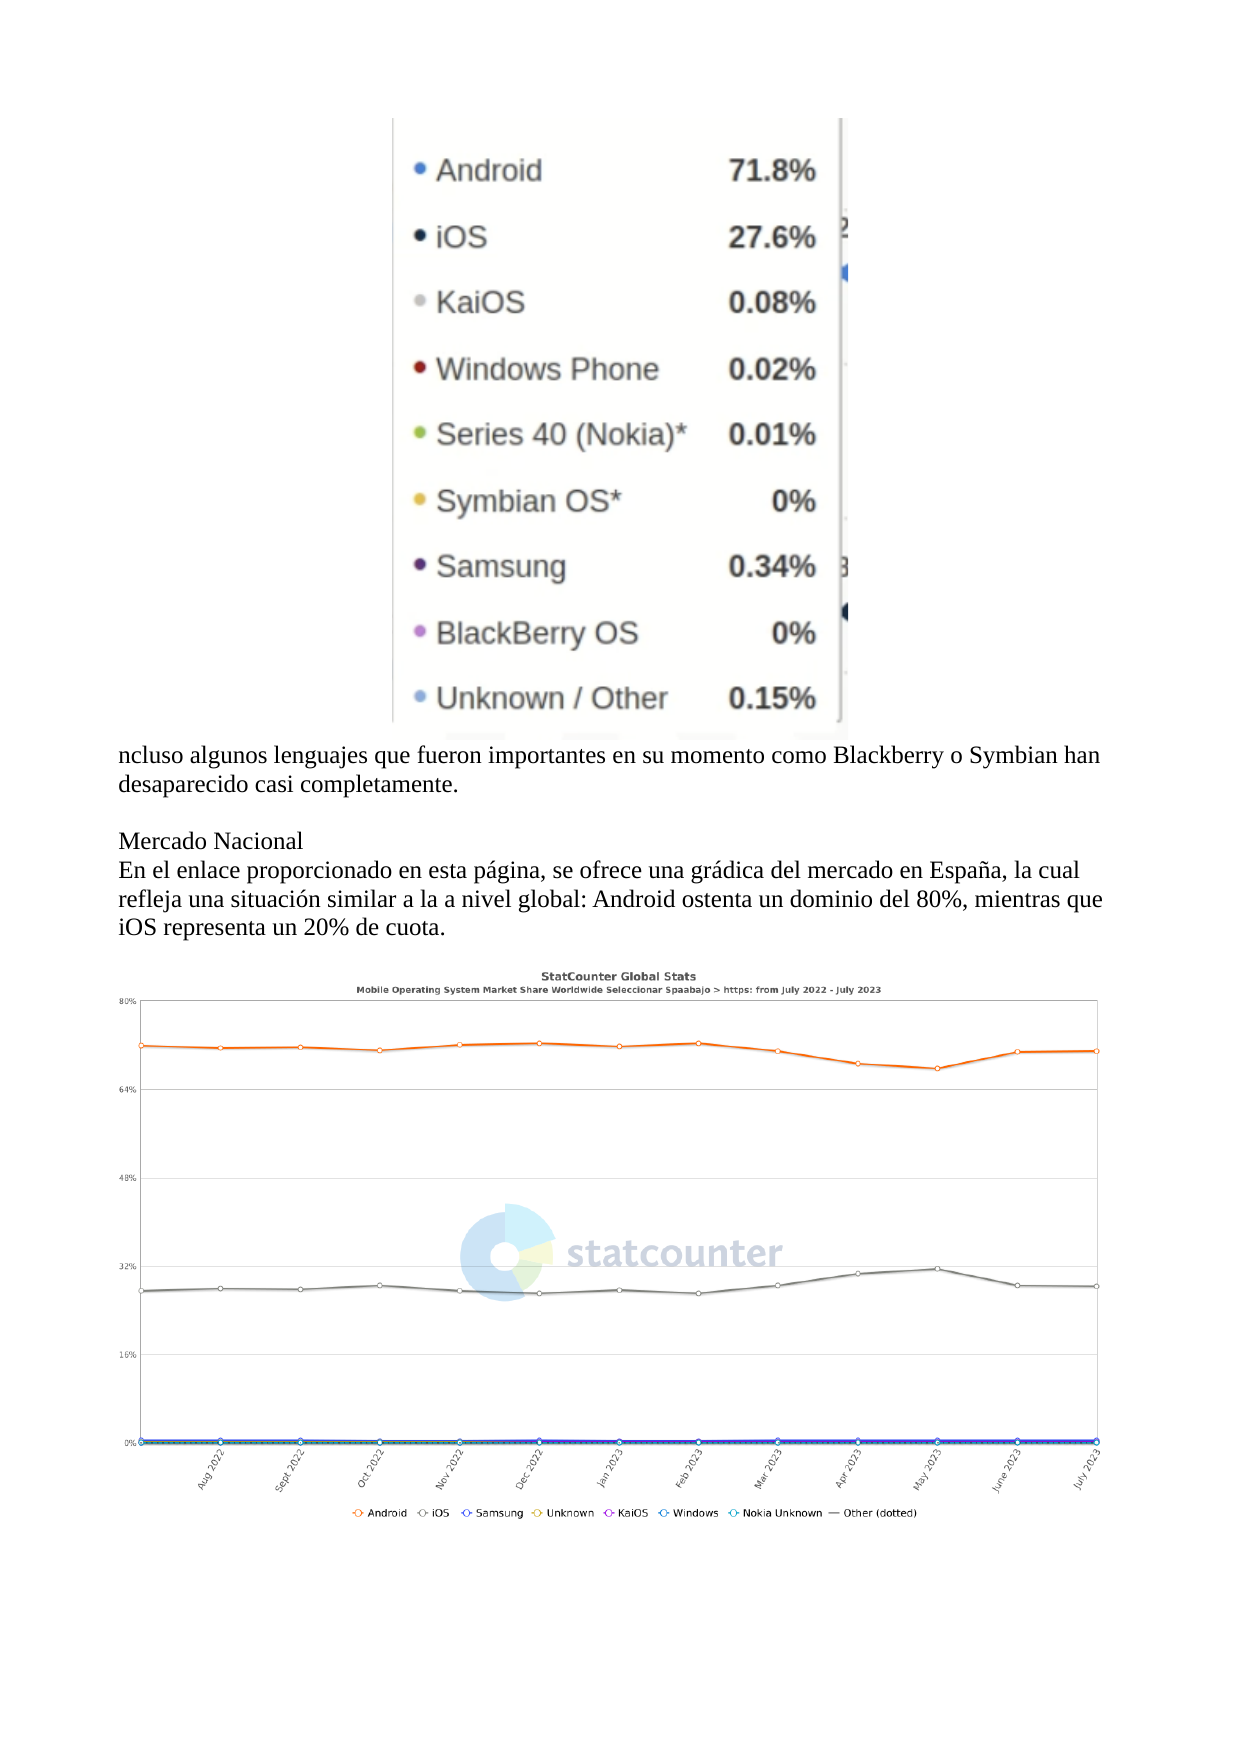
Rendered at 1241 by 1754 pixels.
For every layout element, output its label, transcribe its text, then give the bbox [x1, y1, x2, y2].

text Mercado Nacional [118, 826, 1122, 855]
text ncluso algunos lenguajes que fueron importantes en su momento como Blackberry o Symbian han desaparecido casi completamente. [118, 740, 1122, 797]
picture [392, 118, 849, 740]
picture [118, 970, 1123, 1535]
text En el enlace proporcionado en esta página, se ofrece una grádica del mercado en España, la cual refleja una situación similar a la a nivel global: Android ostenta un dominio del 80%, mientras que iOS representa un 20% de cuota. [118, 855, 1122, 941]
